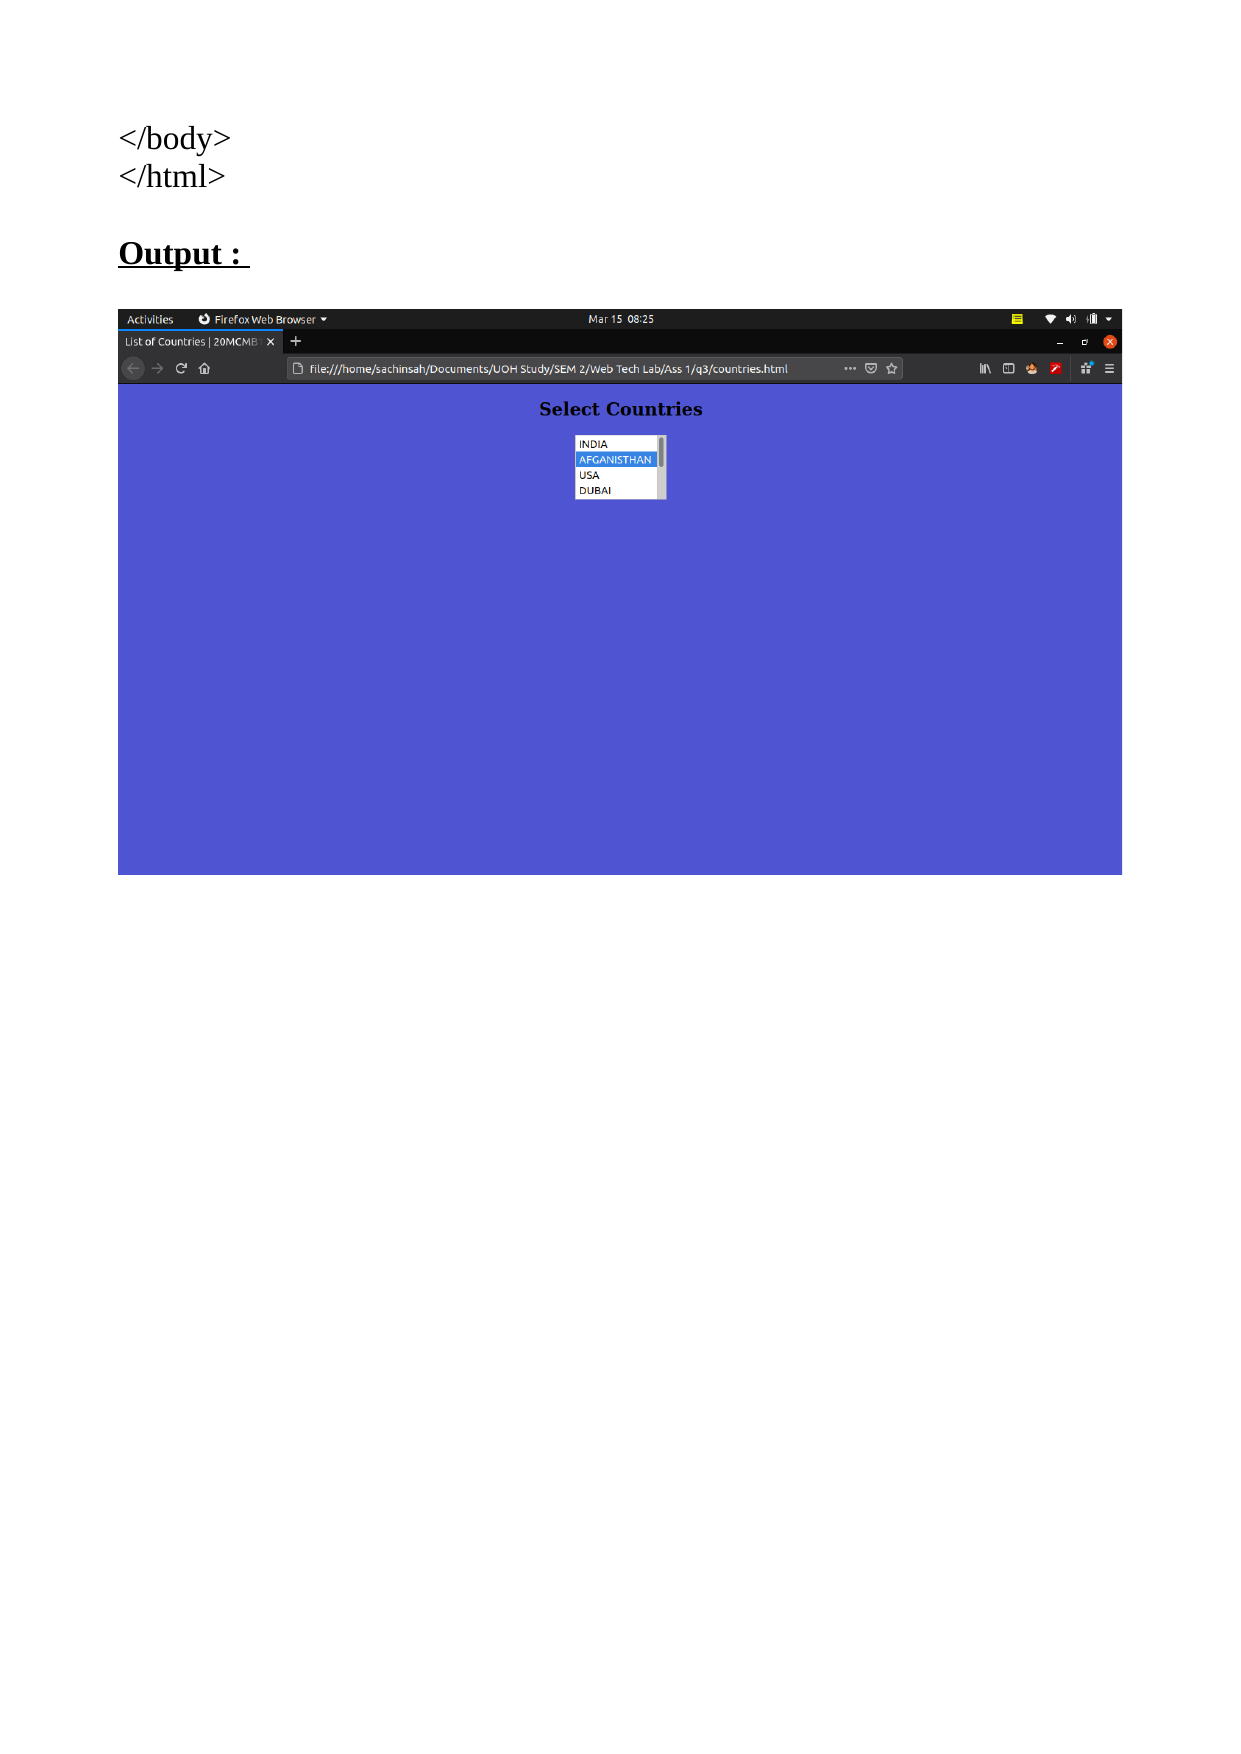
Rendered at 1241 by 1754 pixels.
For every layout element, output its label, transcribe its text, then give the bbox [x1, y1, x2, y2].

text Output : [118, 233, 1122, 271]
picture [118, 309, 1123, 875]
text </body> [118, 118, 1122, 156]
text </html> [118, 156, 1122, 195]
